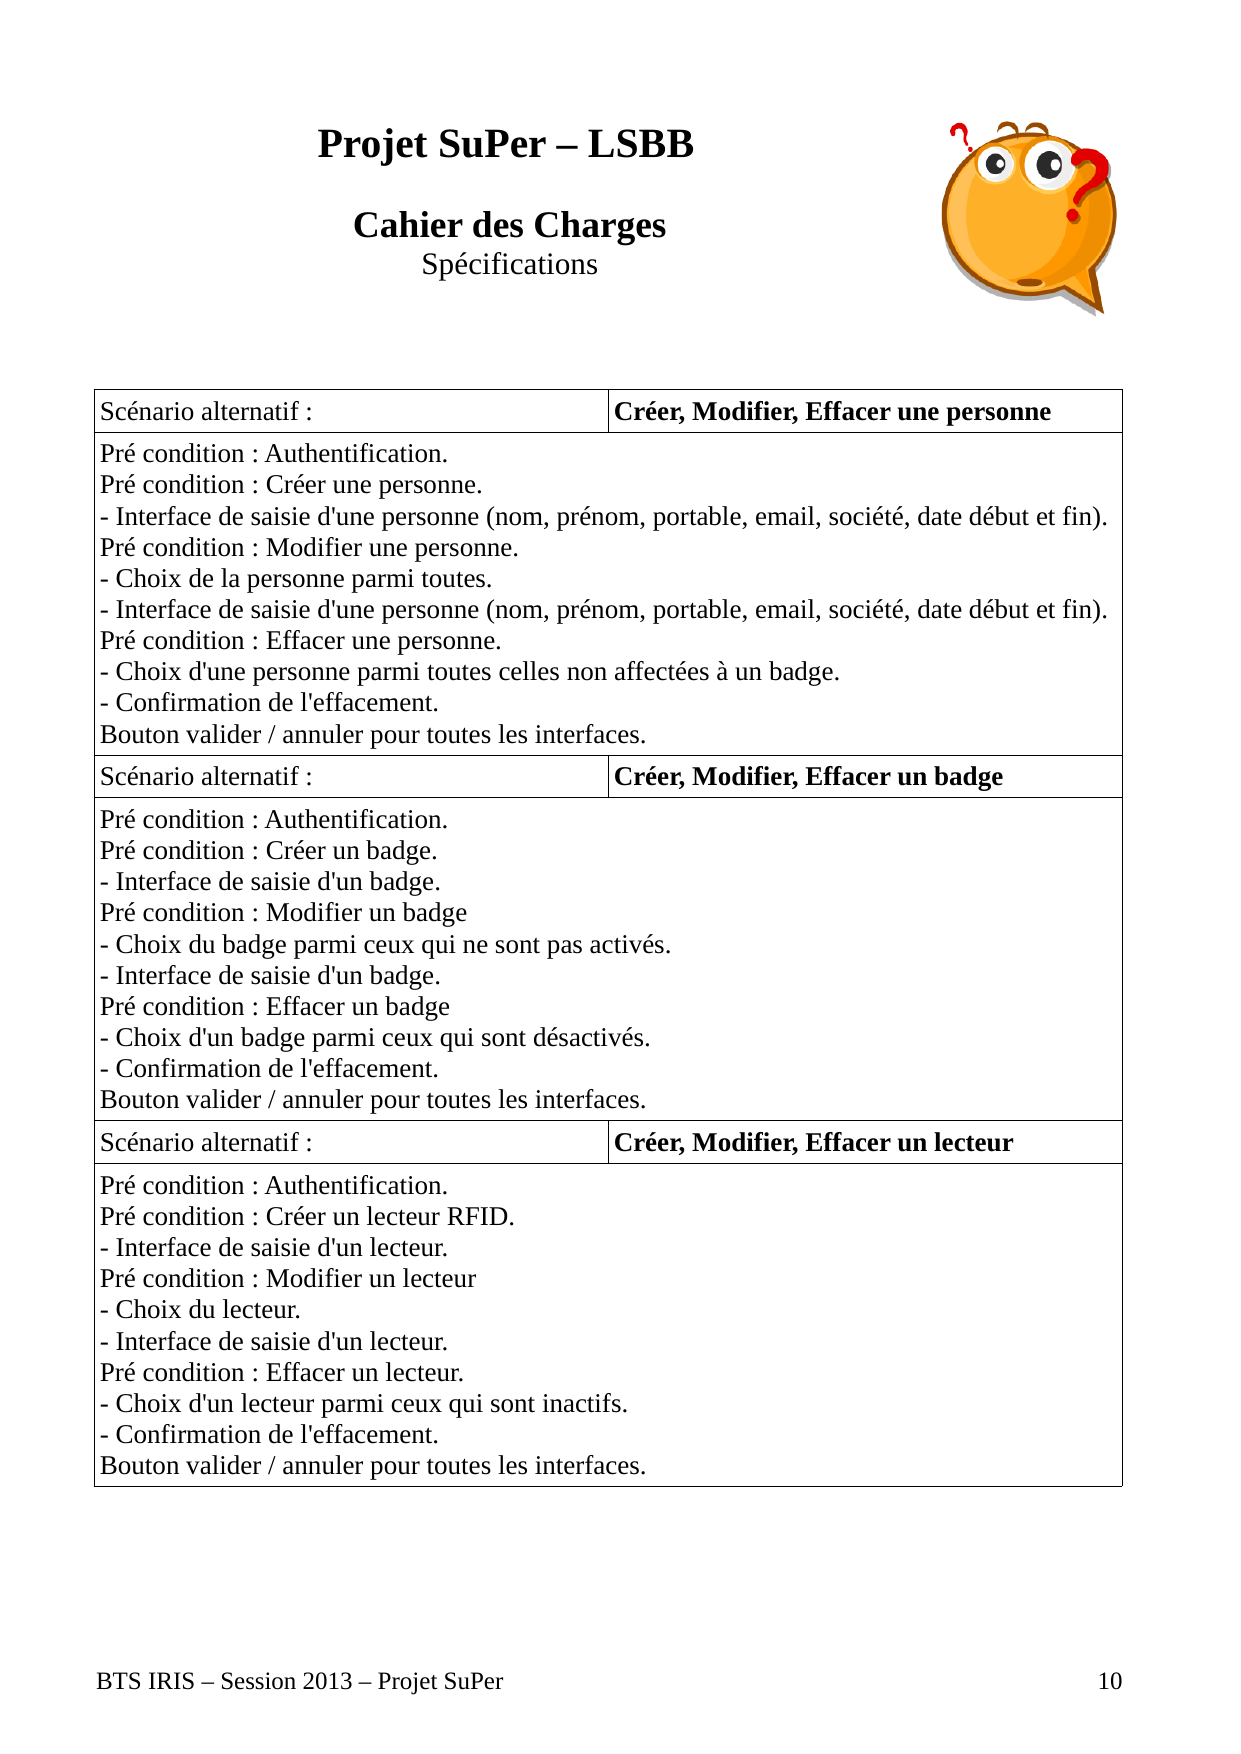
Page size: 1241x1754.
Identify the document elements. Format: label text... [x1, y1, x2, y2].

table_cell Scénario alternatif : [95, 1121, 608, 1163]
table_cell Créer, Modifier, Effacer un lecteur [609, 1121, 1122, 1163]
text Projet SuPer – LSBB [94, 118, 1122, 166]
text Cahier des Charges [94, 202, 925, 245]
picture [925, 119, 1122, 317]
table_cell Pré condition : Authentification. Pré condition : Créer un badge. - Interface de saisie d'un badge. Pré condition : Modifier un badge - Choix du badge parmi ceux qui ne sont pas activés. - Interface de saisie d'un badge. Pré condition : Effacer un badge - Choix d'un badge parmi ceux qui sont désactivés. - Confirmation de l'effacement. Bouton valider / annuler pour toutes les interfaces. [95, 798, 1122, 1120]
text Spécifications [94, 245, 925, 281]
table_cell Créer, Modifier, Effacer un badge [609, 756, 1122, 797]
table_cell Pré condition : Authentification. Pré condition : Créer un lecteur RFID. - Interface de saisie d'un lecteur. Pré condition : Modifier un lecteur - Choix du lecteur. - Interface de saisie d'un lecteur. Pré condition : Effacer un lecteur. - Choix d'un lecteur parmi ceux qui sont inactifs. - Confirmation de l'effacement. Bouton valider / annuler pour toutes les interfaces. [95, 1164, 1122, 1486]
table_header Créer, Modifier, Effacer une personne [609, 390, 1122, 432]
table_cell Scénario alternatif : [95, 756, 608, 797]
table_cell Pré condition : Authentification. Pré condition : Créer une personne. - Interface de saisie d'une personne (nom, prénom, portable, email, société, date début et fin). Pré condition : Modifier une personne. - Choix de la personne parmi toutes. - Interface de saisie d'une personne (nom, prénom, portable, email, société, date début et fin). Pré condition : Effacer une personne. - Choix d'une personne parmi toutes celles non affectées à un badge. - Confirmation de l'effacement. Bouton valider / annuler pour toutes les interfaces. [95, 433, 1122, 754]
table_header Scénario alternatif : [95, 390, 608, 432]
